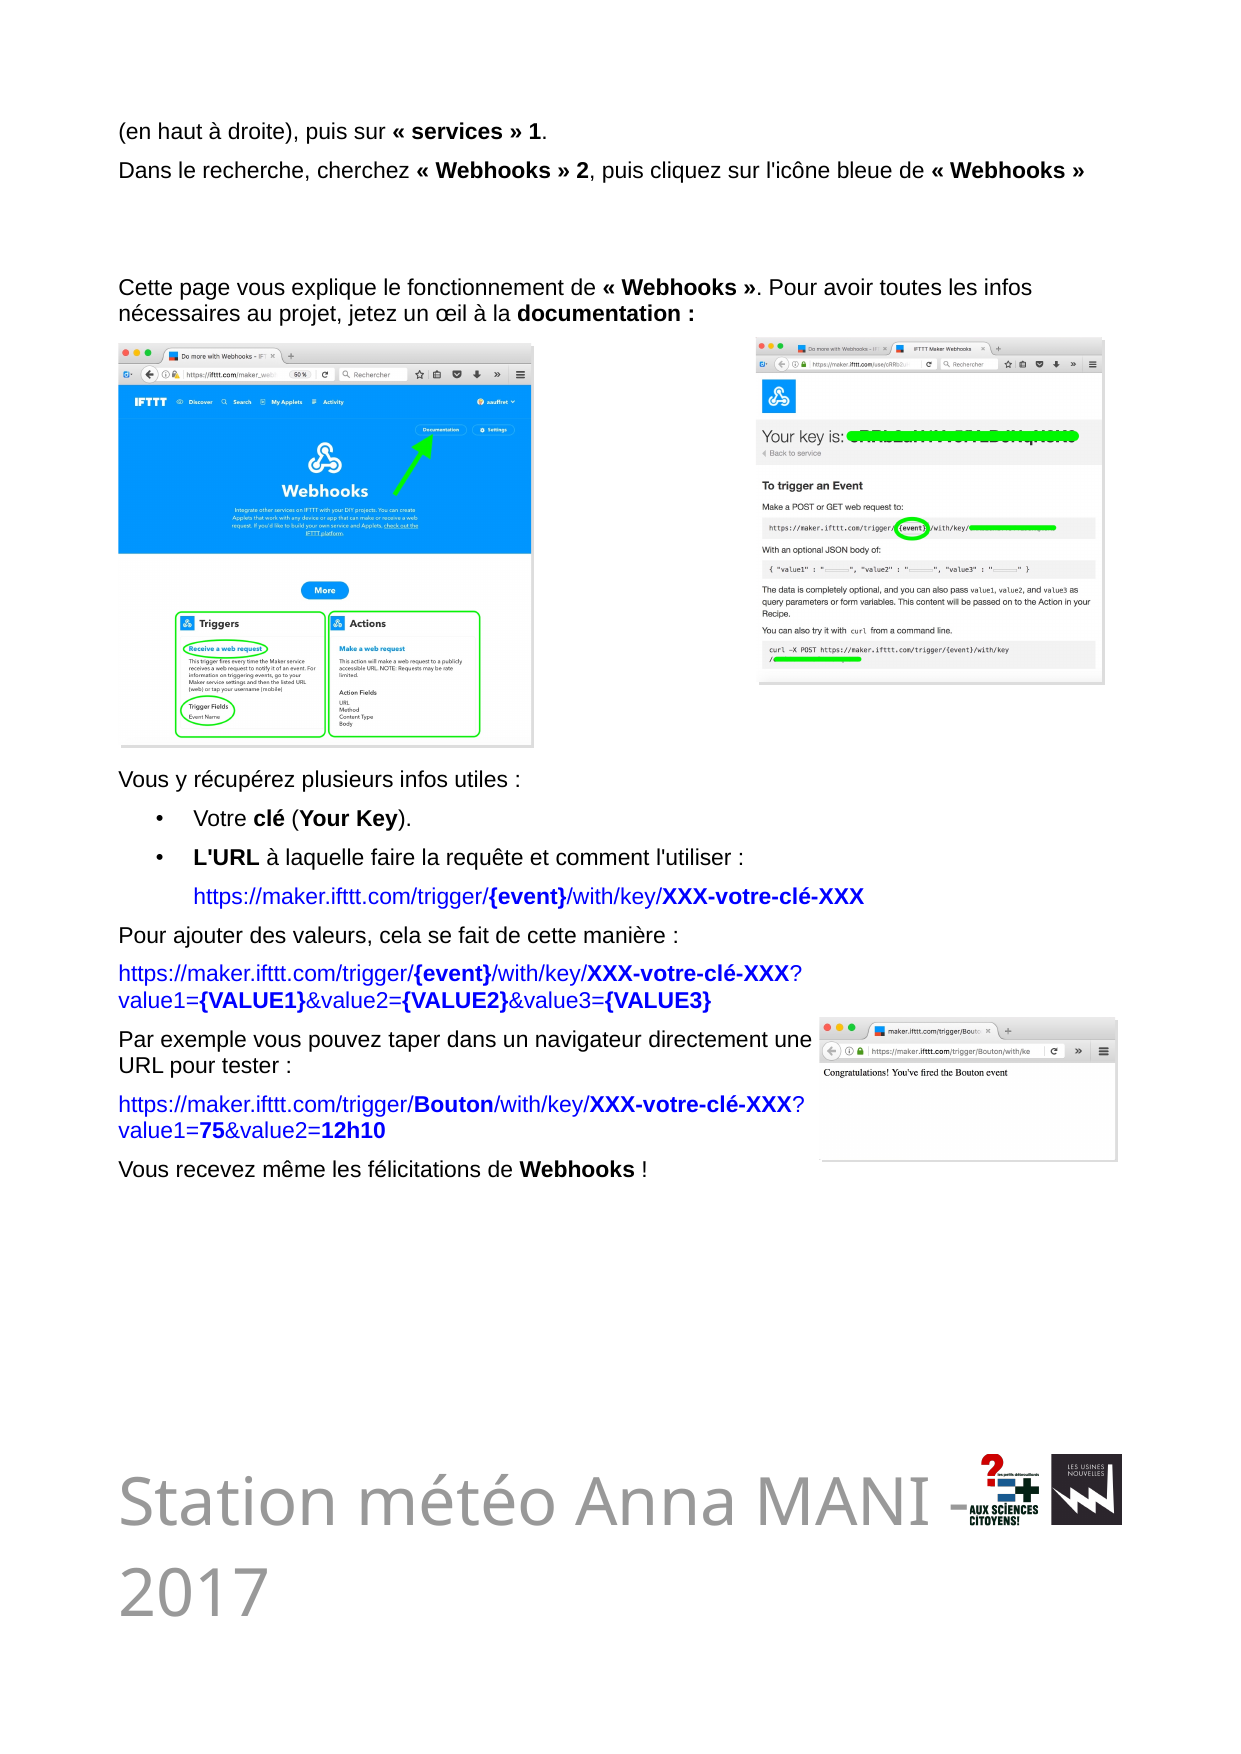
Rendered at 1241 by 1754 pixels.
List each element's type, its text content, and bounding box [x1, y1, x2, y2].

text Dans le recherche, cherchez « Webhooks » 2, puis cliquez sur l'icône bleue de « Webhooks » [118, 157, 1122, 183]
text Cette page vous explique le fonctionnement de « Webhooks ». Pour avoir toutes les infos nécessaires au projet, jetez un œil à la documentation : [118, 273, 1122, 326]
list https://maker.ifttt.com/trigger/{event}/with/key/XXX-votre-clé-XXX [156, 883, 1122, 909]
text https://maker.ifttt.com/trigger/{event}/with/key/XXX-votre-clé-XXX?value1={VALUE1}&value2={VALUE2}&value3={VALUE3} [118, 960, 1122, 1013]
picture [118, 343, 532, 745]
text Vous y récupérez plusieurs infos utiles : [118, 766, 1122, 792]
text https://maker.ifttt.com/trigger/Bouton/with/key/XXX-votre-clé-XXX?value1=75&value2=12h10 [118, 1091, 819, 1143]
text Vous recevez même les félicitations de Webhooks ! [118, 1156, 1122, 1182]
picture [969, 1454, 1039, 1526]
picture [1051, 1454, 1122, 1525]
text (en haut à droite), puis sur « services » 1. [118, 118, 1122, 144]
list L'URL à laquelle faire la requête et comment l'utiliser : [156, 844, 1122, 870]
text Pour ajouter des valeurs, cela se fait de cette manière : [118, 922, 1122, 948]
picture [819, 1017, 1116, 1160]
list Votre clé (Your Key). [156, 805, 1122, 831]
text Par exemple vous pouvez taper dans un navigateur directement une URL pour tester : [118, 1026, 819, 1078]
picture [755, 337, 1102, 682]
